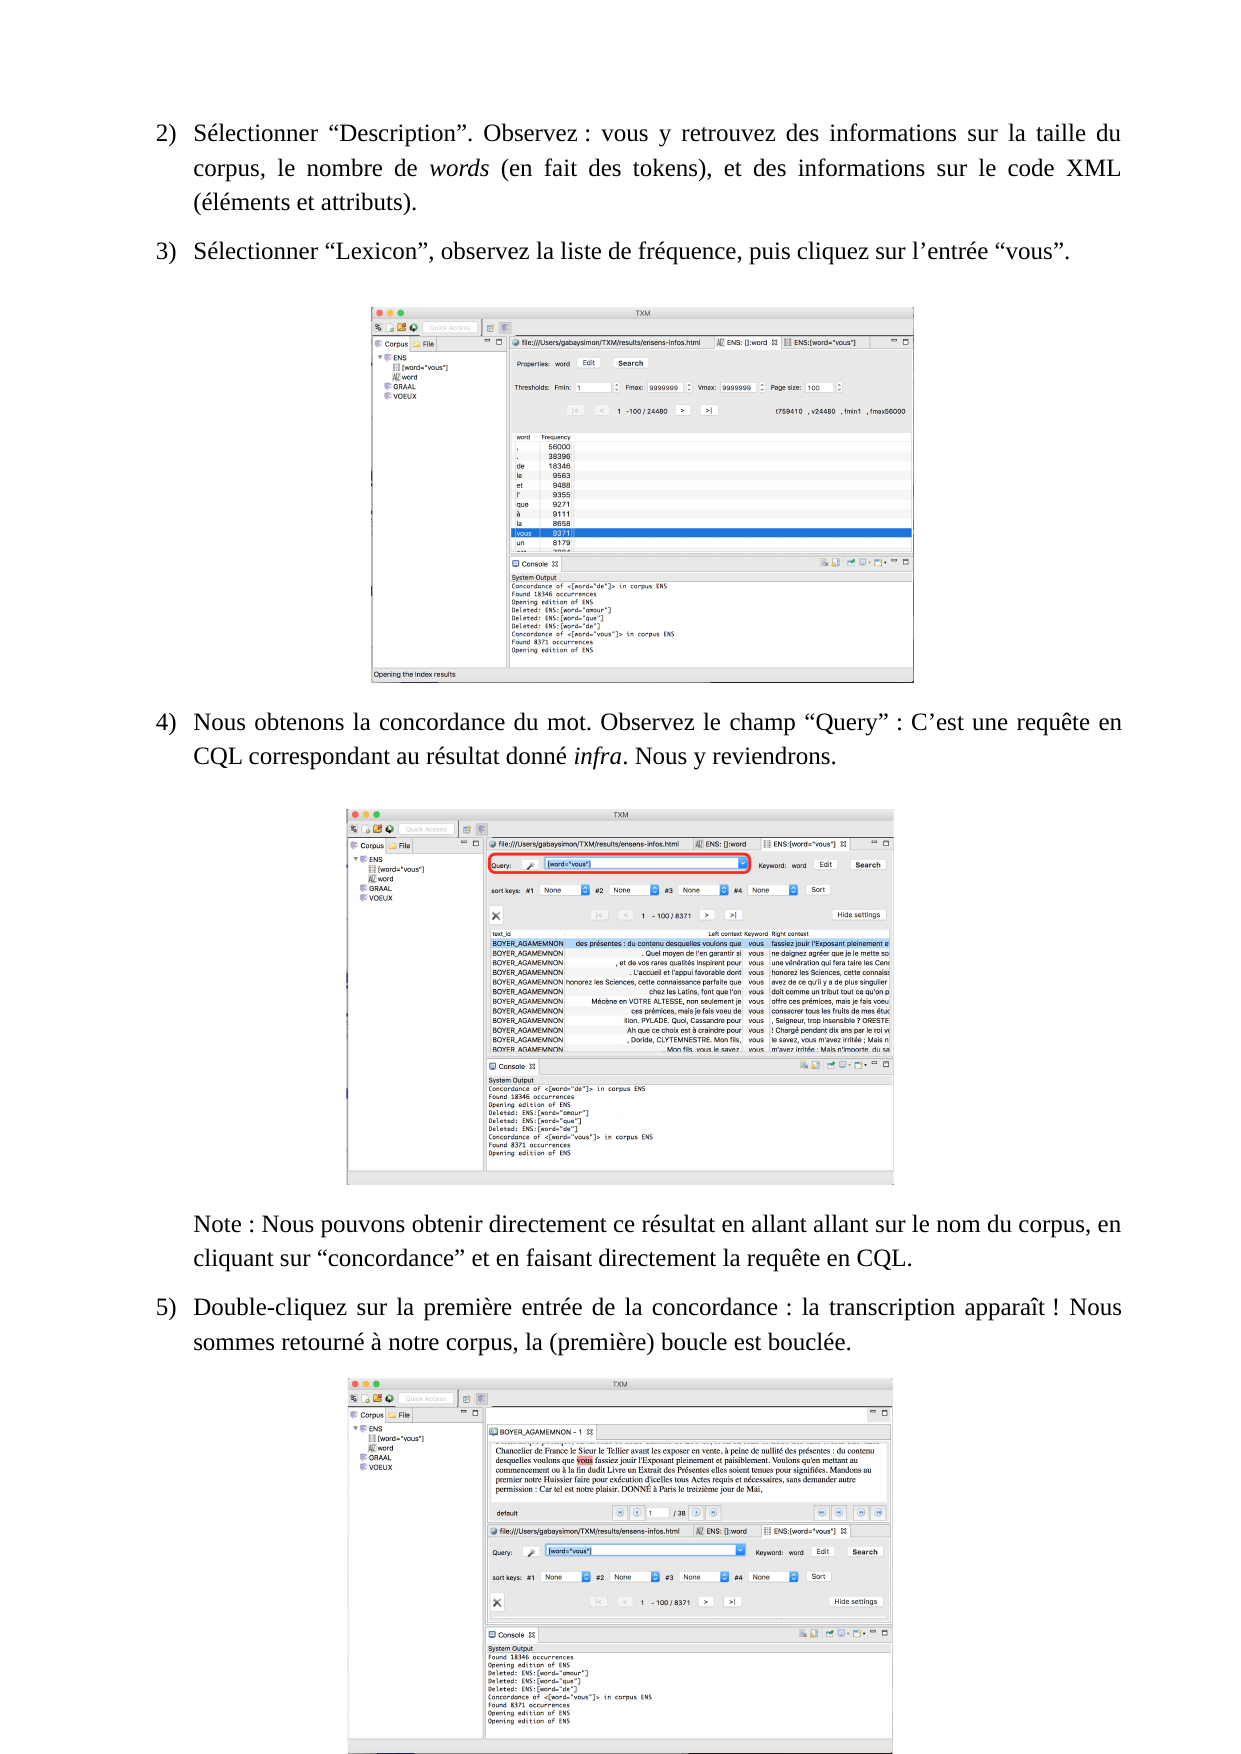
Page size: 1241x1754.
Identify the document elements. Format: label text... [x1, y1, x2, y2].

list Double-cliquez sur la première entrée de la concordance : la transcription apparaît ! Nous sommes retourné à notre corpus, la (première) boucle est bouclée. [156, 1292, 1122, 1356]
list Sélectionner “Description”. Observez : vous y retrouvez des informations sur la taille du corpus, le nombre de words (en fait des tokens), et des informations sur le code XML (éléments et attributs). [156, 118, 1122, 216]
picture [346, 809, 894, 1185]
picture [371, 307, 914, 683]
list Note : Nous pouvons obtenir directement ce résultat en allant allant sur le nom du corpus, en cliquant sur “concordance” et en faisant directement la requête en CQL. [156, 791, 1122, 1272]
list Sélectionner “Lexicon”, observez la liste de fréquence, puis cliquez sur l’entrée “vous”. [156, 236, 1122, 265]
picture [347, 1378, 893, 1754]
list Nous obtenons la concordance du mot. Observez le champ “Query” : C’est une requête en CQL correspondant au résultat donné infra. Nous y reviendrons. [156, 285, 1122, 770]
